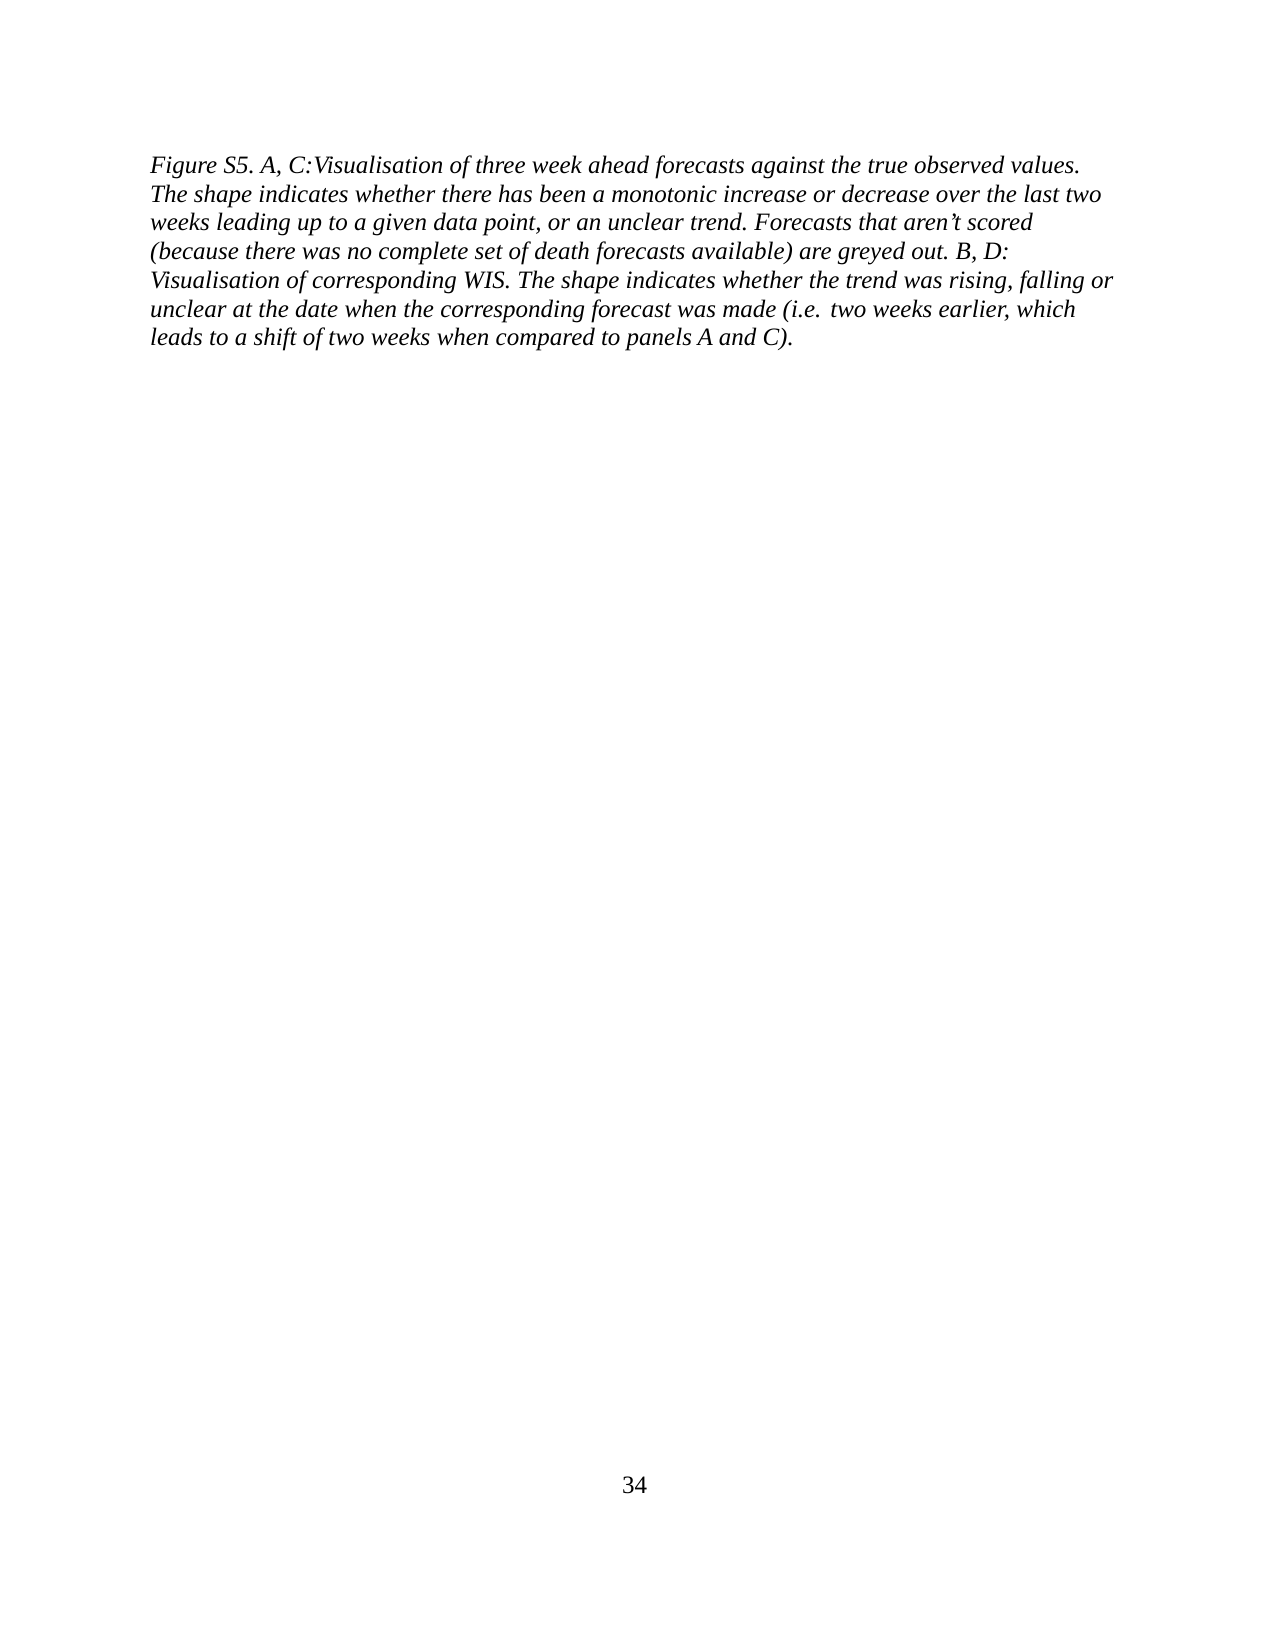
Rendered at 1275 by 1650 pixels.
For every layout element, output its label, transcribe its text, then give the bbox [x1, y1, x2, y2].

text Figure S5. A, C:Visualisation of three week ahead forecasts against the true observed values. The shape indicates whether there has been a monotonic increase or decrease over the last two weeks leading up to a given data point, or an unclear trend. Forecasts that aren’t scored (because there was no complete set of death forecasts available) are greyed out. B, D: Visualisation of corresponding WIS. The shape indicates whether the trend was rising, falling or unclear at the date when the corresponding forecast was made (i.e. two weeks earlier, which leads to a shift of two weeks when compared to panels A and C). [150, 150, 1125, 351]
